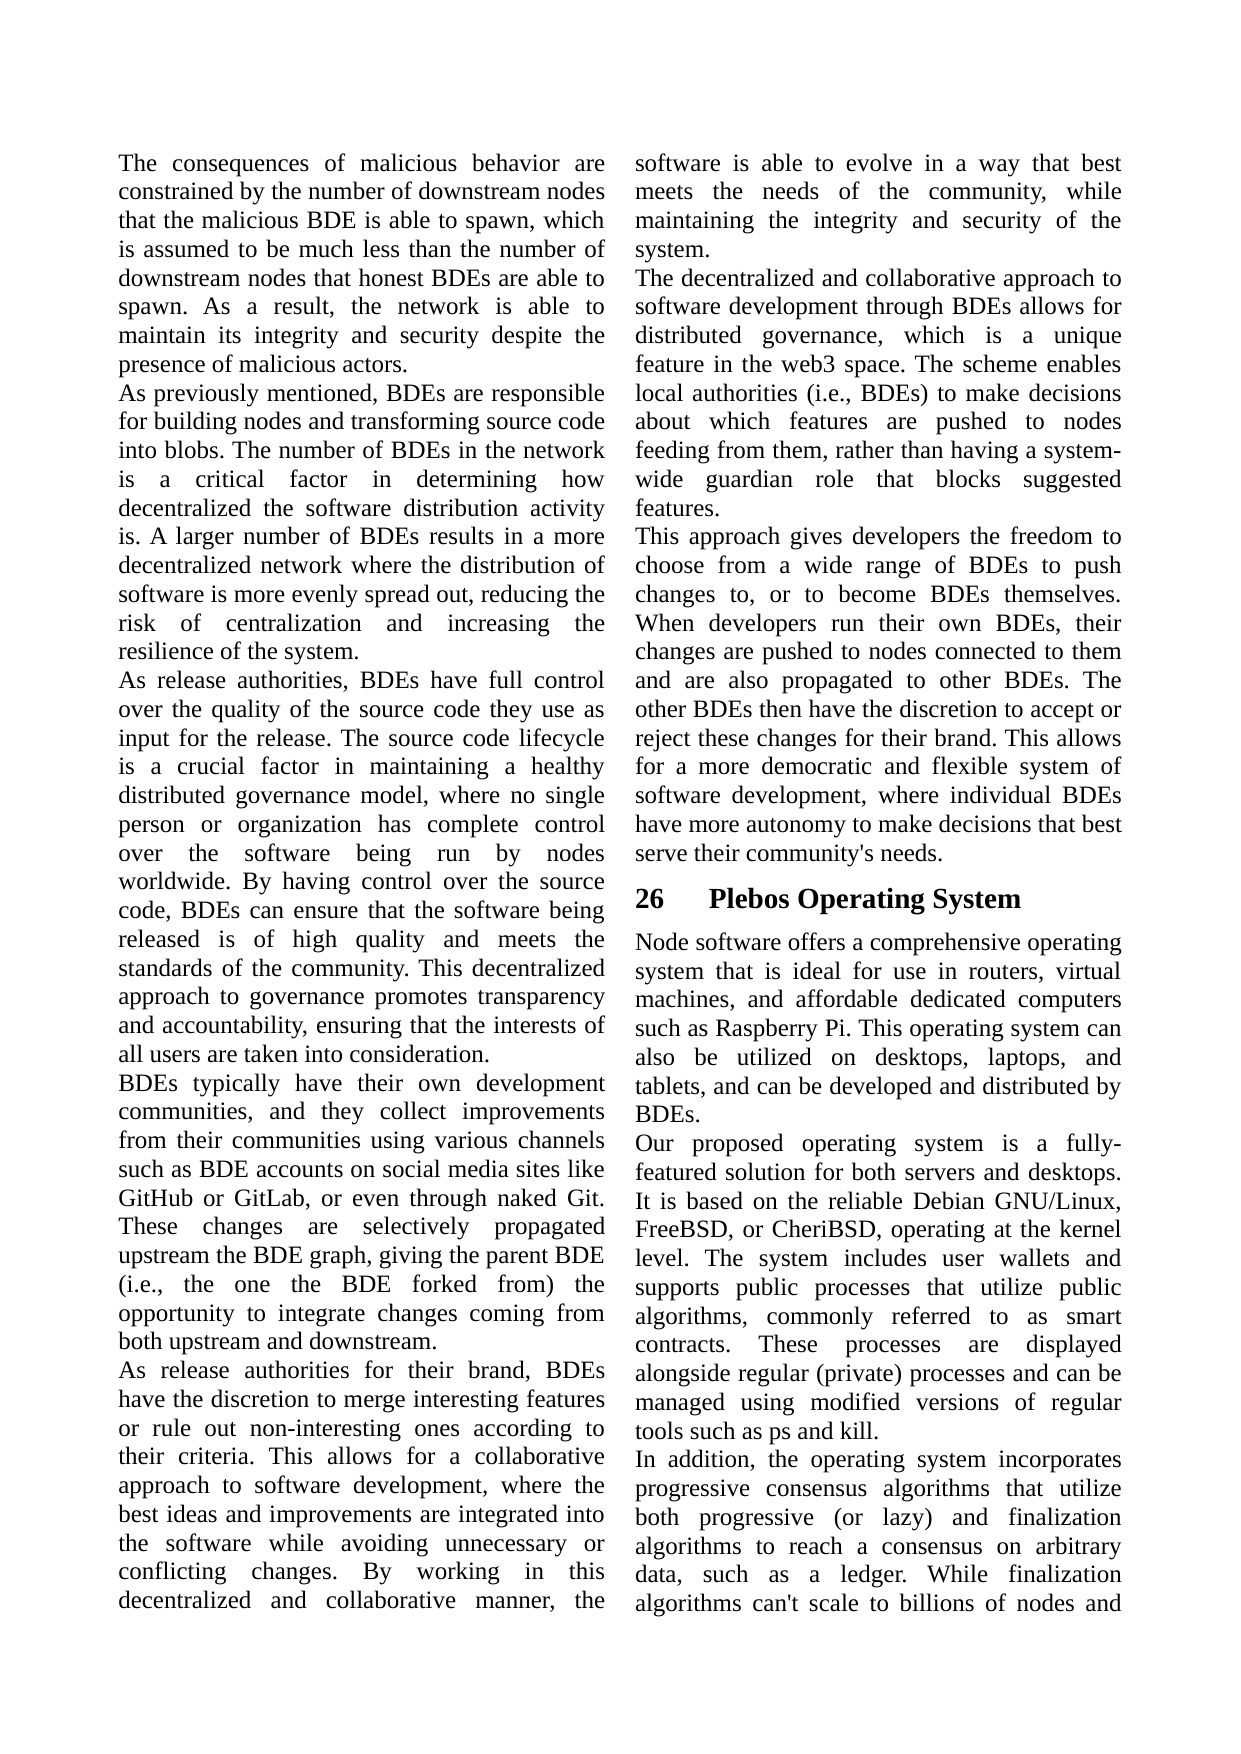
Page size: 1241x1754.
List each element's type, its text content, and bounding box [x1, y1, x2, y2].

text Node software offers a comprehensive operating system that is ideal for use in routers, virtual machines, and affordable dedicated computers such as Raspberry Pi. This operating system can also be utilized on desktops, laptops, and tablets, and can be developed and distributed by BDEs. [635, 927, 1122, 1128]
text The decentralized and collaborative approach to software development through BDEs allows for distributed governance, which is a unique feature in the web3 space. The scheme enables local authorities (i.e., BDEs) to make decisions about which features are pushed to nodes feeding from them, rather than having a system-wide guardian role that blocks suggested features. [635, 263, 1122, 521]
text As previously mentioned, BDEs are responsible for building nodes and transforming source code into blobs. The number of BDEs in the network is a critical factor in determining how decentralized the software distribution activity is. A larger number of BDEs results in a more decentralized network where the distribution of software is more evenly spread out, reducing the risk of centralization and increasing the resilience of the system. [118, 378, 605, 665]
text This approach gives developers the freedom to choose from a wide range of BDEs to push changes to, or to become BDEs themselves. When developers run their own BDEs, their changes are pushed to nodes connected to them and are also propagated to other BDEs. The other BDEs then have the discretion to accept or reject these changes for their brand. This allows for a more democratic and flexible system of software development, where individual BDEs have more autonomy to make decisions that best serve their community's needs. [635, 521, 1122, 866]
subtitle Plebos Operating System [635, 881, 1122, 914]
text As release authorities for their brand, BDEs have the discretion to merge interesting features or rule out non-interesting ones according to their criteria. This allows for a collaborative approach to software development, where the best ideas and improvements are integrated into the software while avoiding unnecessary or conflicting changes. By working in this decentralized and collaborative manner, the [118, 1355, 605, 1614]
text In addition, the operating system incorporates progressive consensus algorithms that utilize both progressive (or lazy) and finalization algorithms to reach a consensus on arbitrary data, such as a ledger. While finalization algorithms can't scale to billions of nodes and [635, 1444, 1122, 1617]
text As release authorities, BDEs have full control over the quality of the source code they use as input for the release. The source code lifecycle is a crucial factor in maintaining a healthy distributed governance model, where no single person or organization has complete control over the software being run by nodes worldwide. By having control over the source code, BDEs can ensure that the software being released is of high quality and meets the standards of the community. This decentralized approach to governance promotes transparency and accountability, ensuring that the interests of all users are taken into consideration. [118, 665, 605, 1068]
text BDEs typically have their own development communities, and they collect improvements from their communities using various channels such as BDE accounts on social media sites like GitHub or GitLab, or even through naked Git. These changes are selectively propagated upstream the BDE graph, giving the parent BDE (i.e., the one the BDE forked from) the opportunity to integrate changes coming from both upstream and downstream. [118, 1068, 605, 1355]
text Our proposed operating system is a fully-featured solution for both servers and desktops. It is based on the reliable Debian GNU/Linux, FreeBSD, or CheriBSD, operating at the kernel level. The system includes user wallets and supports public processes that utilize public algorithms, commonly referred to as smart contracts. These processes are displayed alongside regular (private) processes and can be managed using modified versions of regular tools such as ps and kill. [635, 1128, 1122, 1444]
text The consequences of malicious behavior are constrained by the number of downstream nodes that the malicious BDE is able to spawn, which is assumed to be much less than the number of downstream nodes that honest BDEs are able to spawn. As a result, the network is able to maintain its integrity and security despite the presence of malicious actors. [118, 148, 605, 378]
text software is able to evolve in a way that best meets the needs of the community, while maintaining the integrity and security of the system. [635, 148, 1122, 263]
